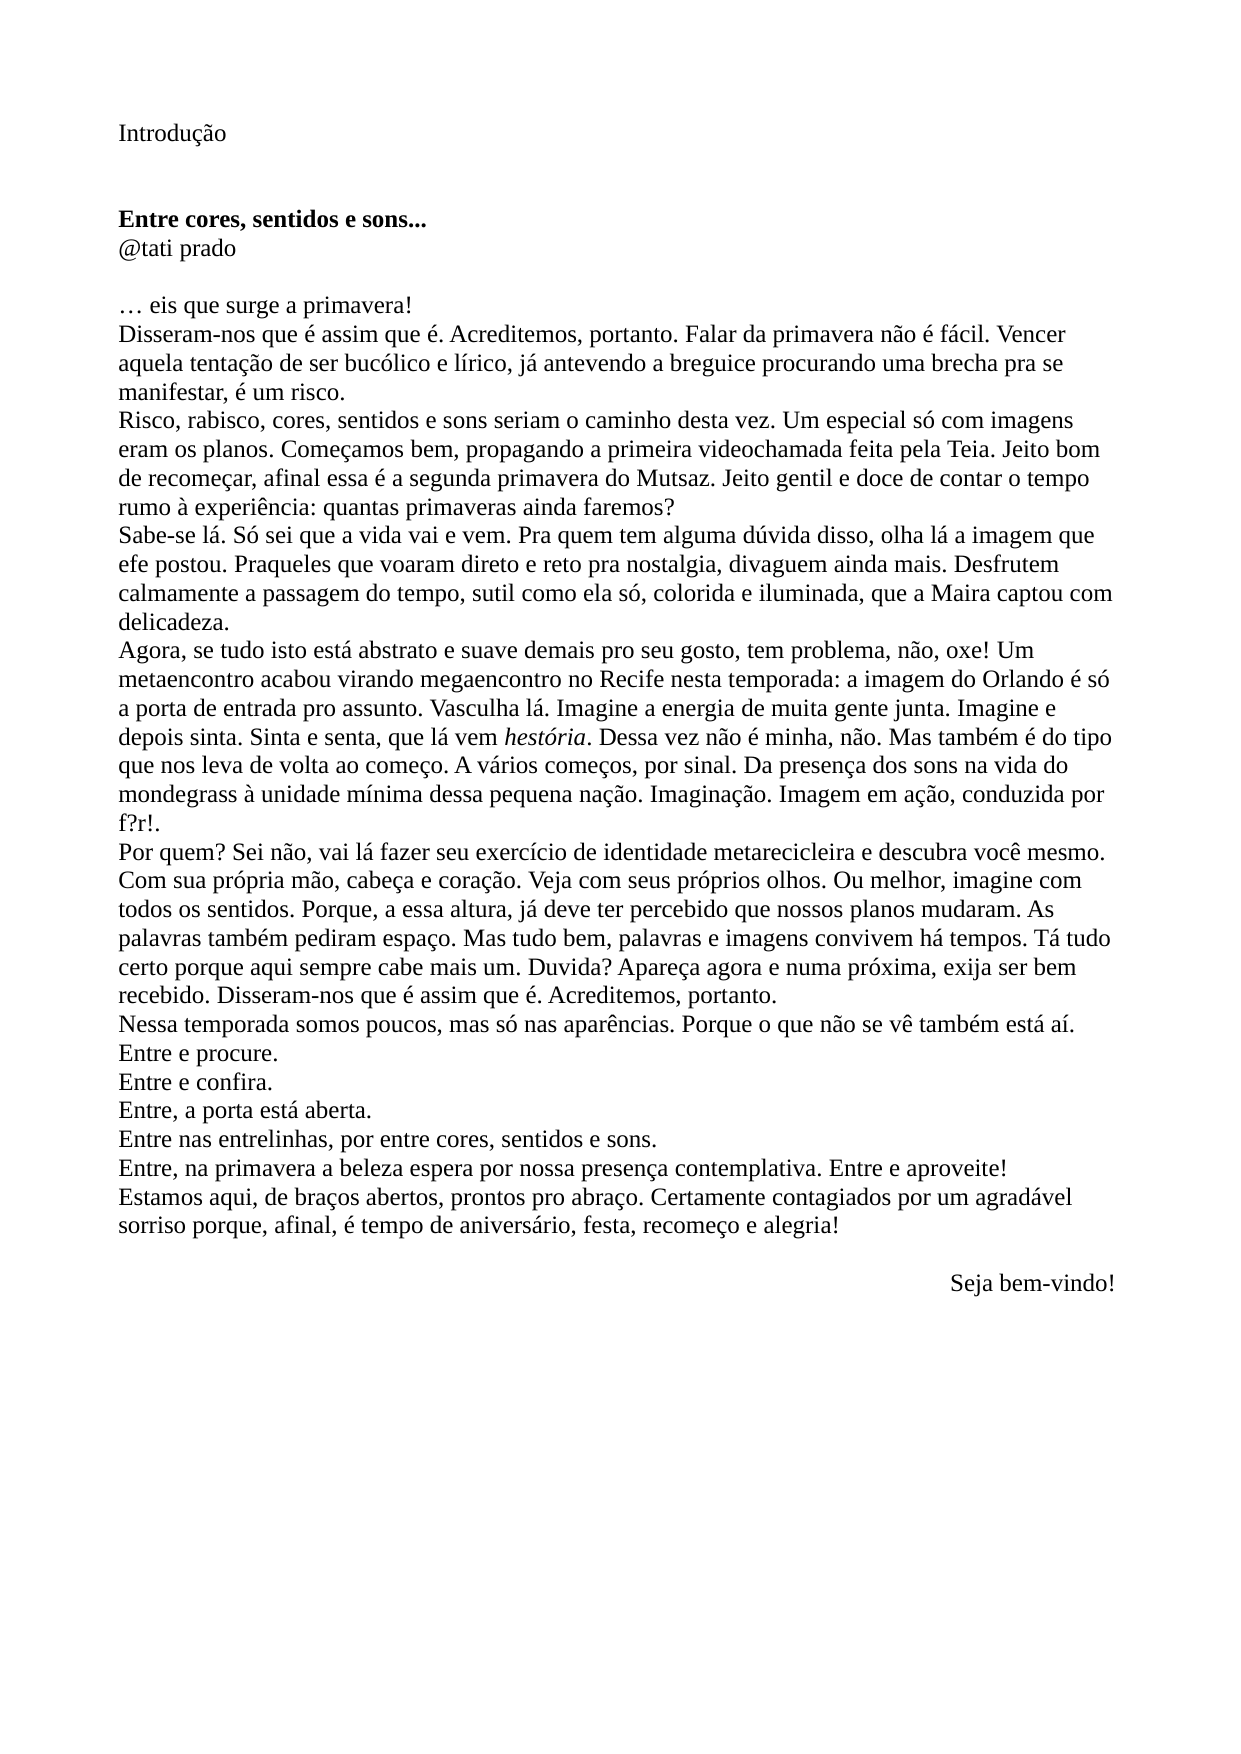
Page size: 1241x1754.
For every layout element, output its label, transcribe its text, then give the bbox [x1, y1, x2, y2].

text Agora, se tudo isto está abstrato e suave demais pro seu gosto, tem problema, não, oxe! Um metaencontro acabou virando megaencontro no Recife nesta temporada: a imagem do Orlando é só a porta de entrada pro assunto. Vasculha lá. Imagine a energia de muita gente junta. Imagine e depois sinta. Sinta e senta, que lá vem hestória. Dessa vez não é minha, não. Mas também é do tipo que nos leva de volta ao começo. A vários começos, por sinal. Da presença dos sons na vida do mondegrass à unidade mínima dessa pequena nação. Imaginação. Imagem em ação, conduzida por f?r!. [118, 636, 1122, 837]
text … eis que surge a primavera! [118, 291, 1122, 319]
text Entre, a porta está aberta. [118, 1096, 1122, 1124]
text Entre cores, sentidos e sons... [118, 204, 1122, 233]
text Introdução [118, 118, 1122, 147]
text Risco, rabisco, cores, sentidos e sons seriam o caminho desta vez. Um especial só com imagens eram os planos. Começamos bem, propagando a primeira videochamada feita pela Teia. Jeito bom de recomeçar, afinal essa é a segunda primavera do Mutsaz. Jeito gentil e doce de contar o tempo rumo à experiência: quantas primaveras ainda faremos? [118, 406, 1122, 521]
text @tati prado [118, 233, 1122, 262]
text Seja bem-vindo! [118, 1268, 1122, 1297]
text Disseram-nos que é assim que é. Acreditemos, portanto. Falar da primavera não é fácil. Vencer aquela tentação de ser bucólico e lírico, já antevendo a breguice procurando uma brecha pra se manifestar, é um risco. [118, 319, 1122, 406]
text Estamos aqui, de braços abertos, prontos pro abraço. Certamente contagiados por um agradável sorriso porque, afinal, é tempo de aniversário, festa, recomeço e alegria! [118, 1182, 1122, 1239]
text Por quem? Sei não, vai lá fazer seu exercício de identidade metarecicleira e descubra você mesmo. Com sua própria mão, cabeça e coração. Veja com seus próprios olhos. Ou melhor, imagine com todos os sentidos. Porque, a essa altura, já deve ter percebido que nossos planos mudaram. As palavras também pediram espaço. Mas tudo bem, palavras e imagens convivem há tempos. Tá tudo certo porque aqui sempre cabe mais um. Duvida? Apareça agora e numa próxima, exija ser bem recebido. Disseram-nos que é assim que é. Acreditemos, portanto. [118, 837, 1122, 1009]
text Sabe-se lá. Só sei que a vida vai e vem. Pra quem tem alguma dúvida disso, olha lá a imagem que efe postou. Praqueles que voaram direto e reto pra nostalgia, divaguem ainda mais. Desfrutem calmamente a passagem do tempo, sutil como ela só, colorida e iluminada, que a Maira captou com delicadeza. [118, 521, 1122, 636]
text Nessa temporada somos poucos, mas só nas aparências. Porque o que não se vê também está aí. Entre e procure. [118, 1009, 1122, 1067]
text Entre nas entrelinhas, por entre cores, sentidos e sons. [118, 1124, 1122, 1153]
text Entre e confira. [118, 1067, 1122, 1096]
text Entre, na primavera a beleza espera por nossa presença contemplativa. Entre e aproveite! [118, 1153, 1122, 1182]
